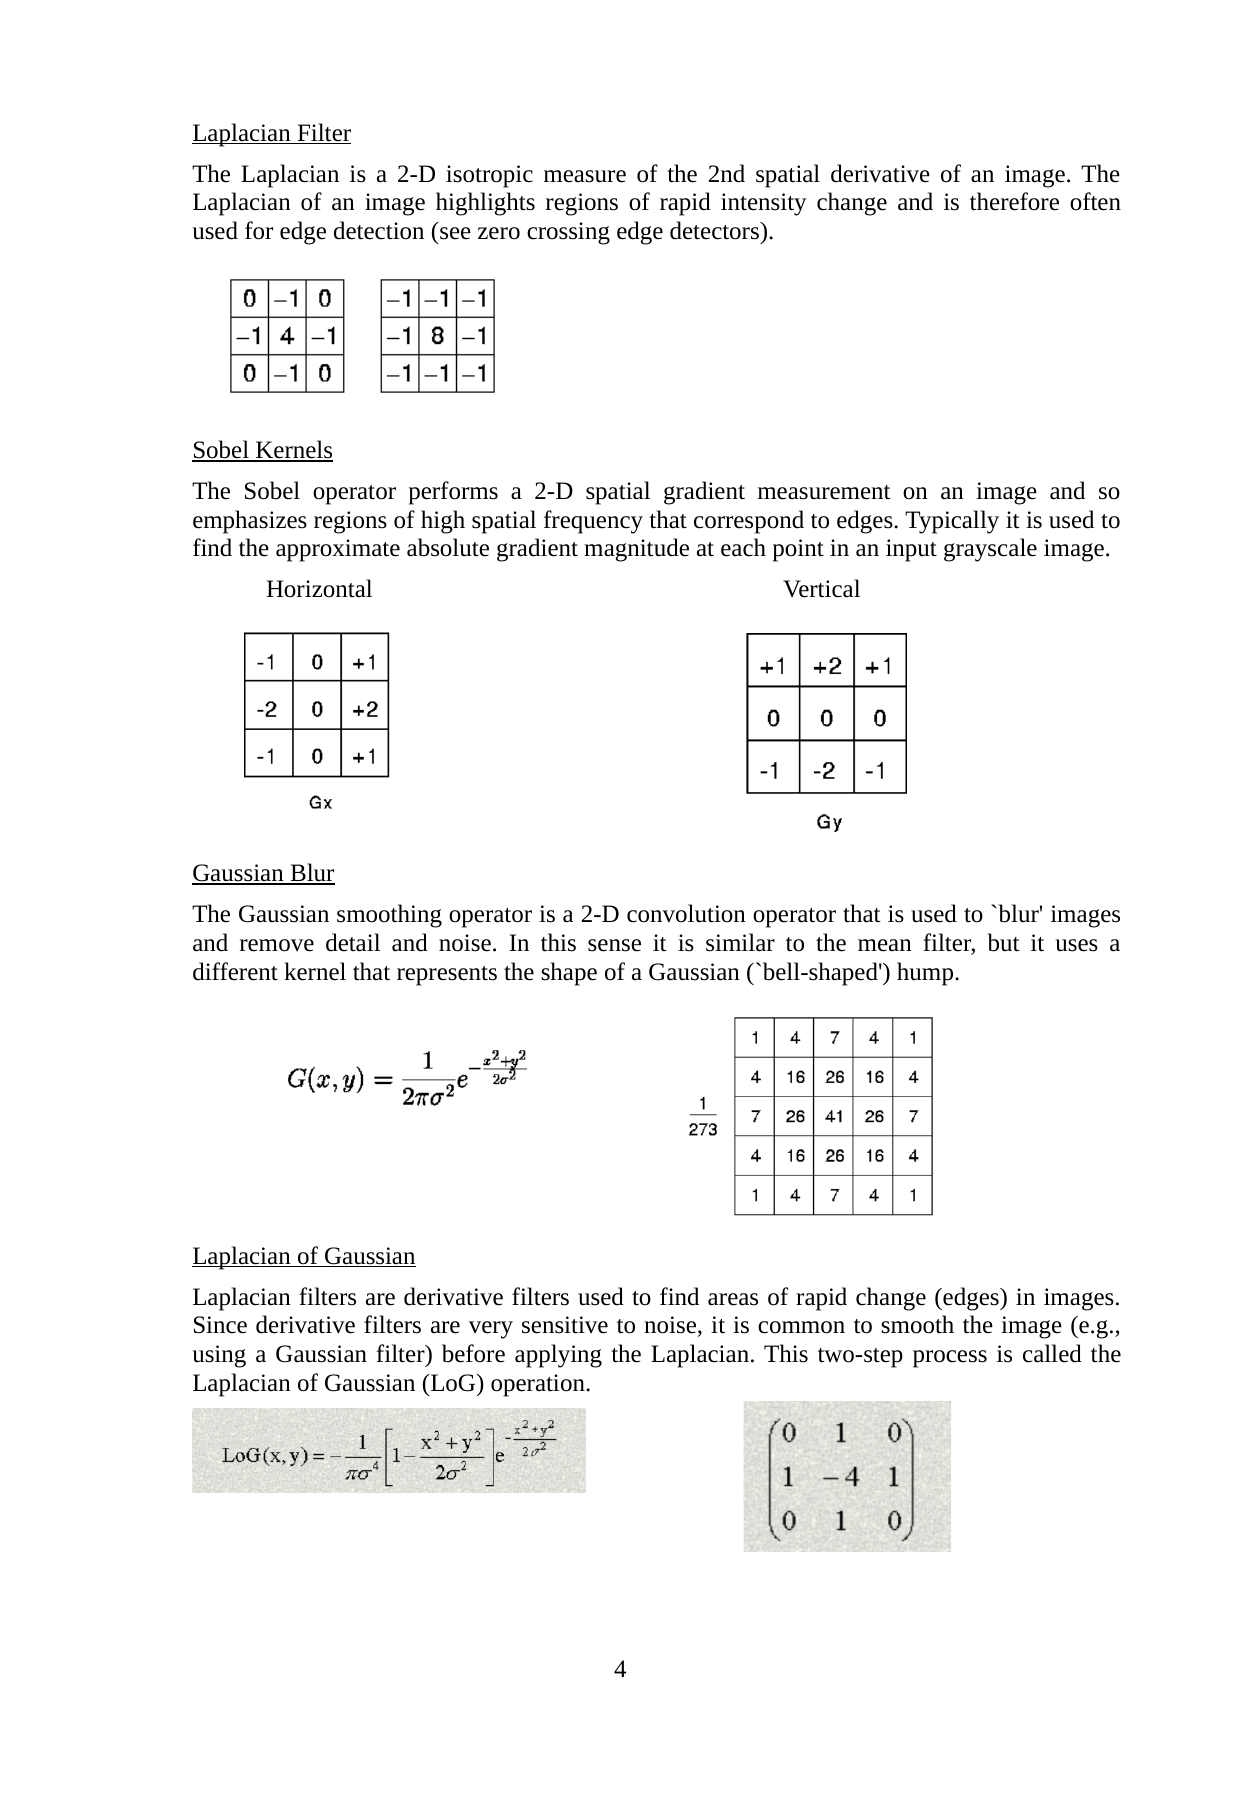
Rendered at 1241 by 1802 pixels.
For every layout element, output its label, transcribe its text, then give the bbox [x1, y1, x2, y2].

picture [273, 1038, 536, 1118]
text Laplacian of Gaussian [192, 1241, 1122, 1270]
text The Laplacian is a 2-D isotropic measure of the 2nd spatial derivative of an image. The Laplacian of an image highlights regions of rapid intensity change and is therefore often used for edge detection (see zero crossing edge detectors). [192, 159, 1122, 245]
picture [743, 1401, 952, 1552]
picture [192, 1408, 586, 1493]
text Laplacian Filter [192, 118, 1122, 147]
picture [688, 991, 958, 1227]
text Gaussian Blur [192, 858, 1122, 887]
text The Gaussian smoothing operator is a 2-D convolution operator that is used to `blur' images and remove detail and noise. In this sense it is similar to the mean filter, but it uses a different kernel that represents the shape of a Gaussian (`bell-shaped') hump. [192, 899, 1122, 985]
picture [732, 615, 930, 837]
text Sobel Kernels [192, 435, 1122, 464]
picture [224, 620, 401, 827]
picture [192, 256, 521, 424]
text The Sobel operator performs a 2-D spatial gradient measurement on an image and so emphasizes regions of high spatial frequency that correspond to edges. Typically it is used to find the approximate absolute gradient magnitude at each point in an input grayscale image. [192, 476, 1122, 562]
text Horizontal Vertical [192, 574, 1122, 603]
text Laplacian filters are derivative filters used to find areas of rapid change (edges) in images. Since derivative filters are very sensitive to noise, it is common to smooth the image (e.g., using a Gaussian filter) before applying the Laplacian. This two-step process is called the Laplacian of Gaussian (LoG) operation. [192, 1282, 1122, 1397]
